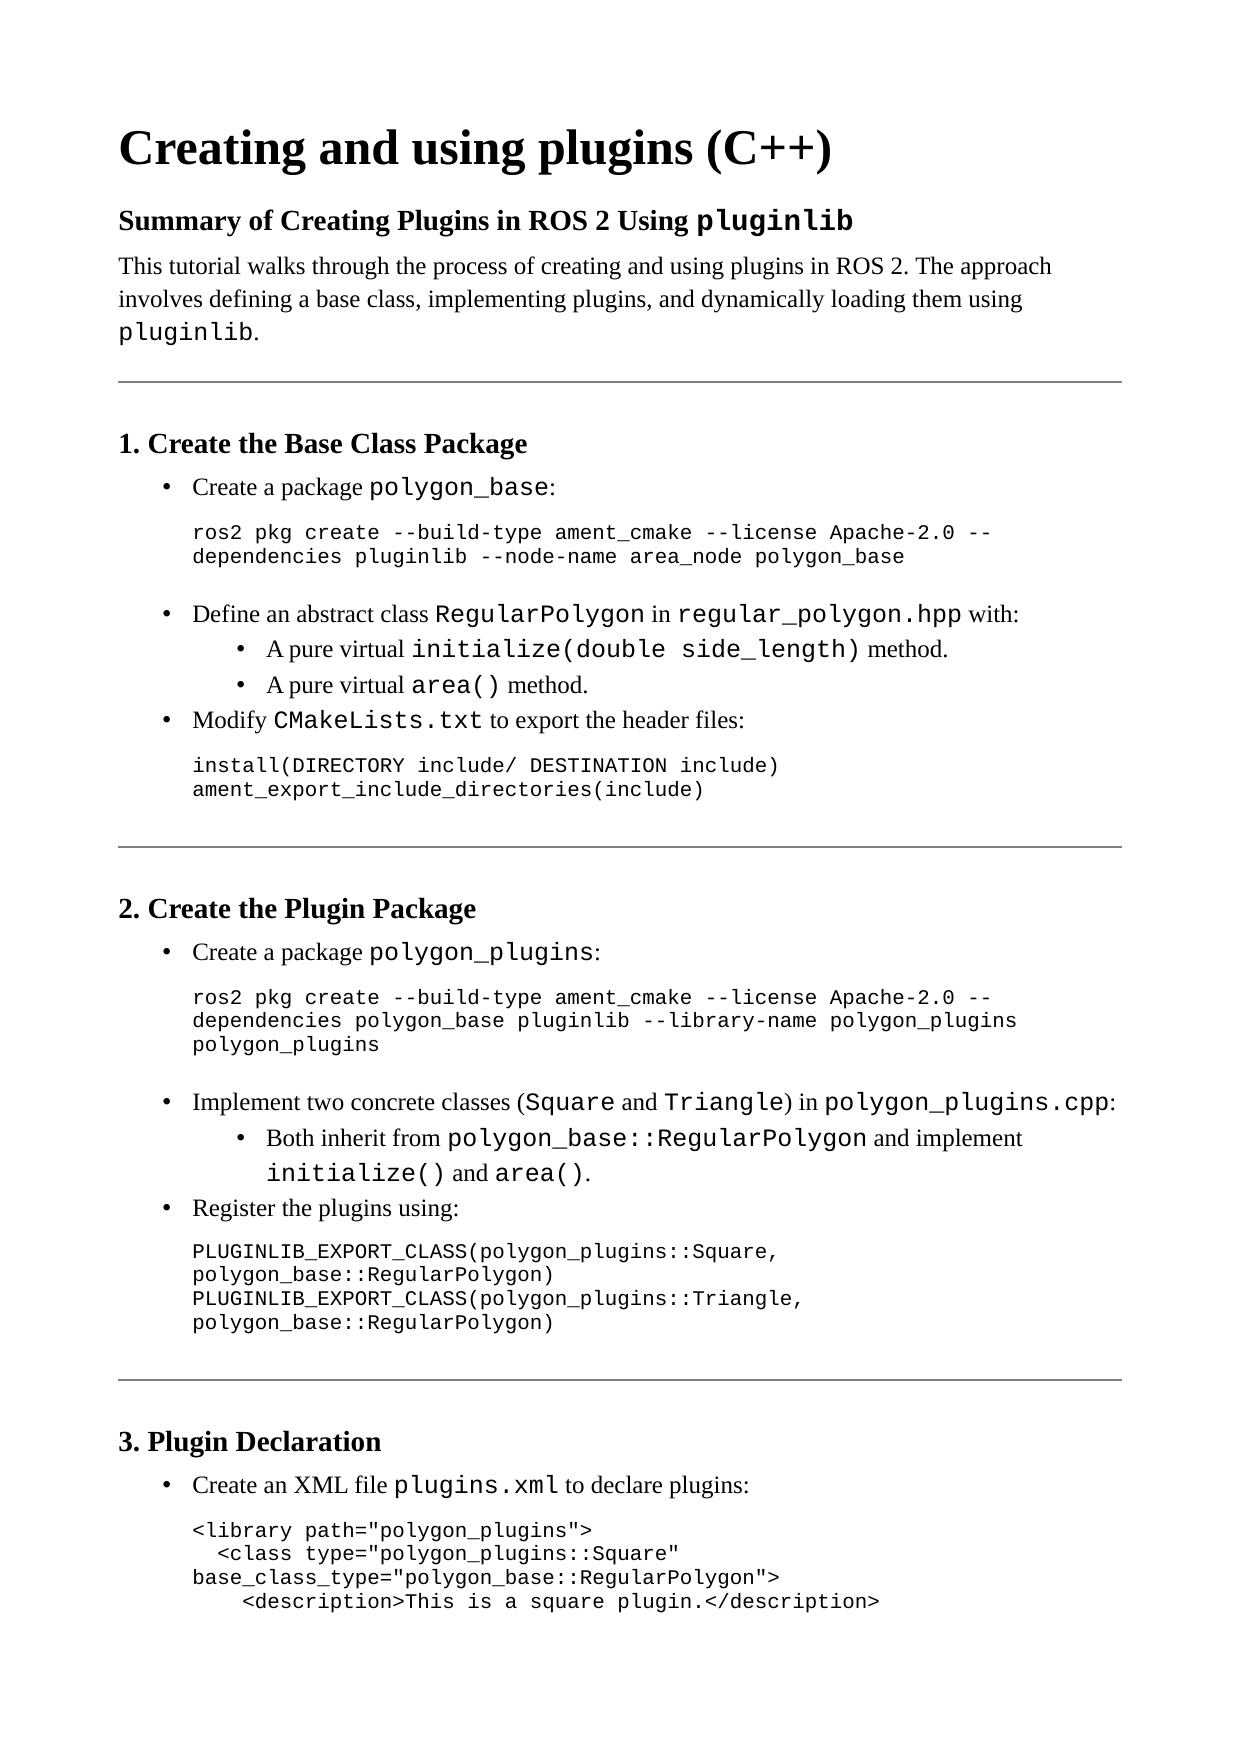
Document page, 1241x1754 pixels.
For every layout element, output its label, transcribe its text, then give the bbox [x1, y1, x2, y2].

list ros2 pkg create --build-type ament_cmake --license Apache-2.0 --dependencies polygon_base pluginlib --library-name polygon_plugins polygon_plugins [162, 987, 1122, 1058]
list Modify CMakeLists.txt to export the header files: [162, 705, 1122, 736]
list Create a package polygon_base: [162, 472, 1122, 503]
list Implement two concrete classes (Square and Triangle) in polygon_plugins.cpp: [162, 1087, 1122, 1118]
list PLUGINLIB_EXPORT_CLASS(polygon_plugins::Triangle, polygon_base::RegularPolygon) [162, 1288, 1122, 1335]
list install(DIRECTORY include/ DESTINATION include) [162, 755, 1122, 779]
list ament_export_include_directories(include) [162, 779, 1122, 802]
list Both inherit from polygon_base::RegularPolygon and implement initialize() and area(). [236, 1123, 1122, 1189]
list ros2 pkg create --build-type ament_cmake --license Apache-2.0 --dependencies pluginlib --node-name area_node polygon_base [162, 522, 1122, 569]
list <class type="polygon_plugins::Square" base_class_type="polygon_base::RegularPolygon"> [162, 1543, 1122, 1591]
list A pure virtual area() method. [236, 670, 1122, 701]
text This tutorial walks through the process of creating and using plugins in ROS 2. The approach involves defining a base class, implementing plugins, and dynamically loading them using pluginlib. [118, 251, 1122, 348]
subtitle Summary of Creating Plugins in ROS 2 Using pluginlib [118, 203, 1122, 239]
list <description>This is a square plugin.</description> [162, 1591, 1122, 1614]
list Register the plugins using: [162, 1193, 1122, 1222]
subtitle 2. Create the Plugin Package [118, 891, 1122, 924]
subtitle Creating and using plugins (C++) [118, 118, 1122, 176]
subtitle 1. Create the Base Class Package [118, 426, 1122, 460]
subtitle 3. Plugin Declaration [118, 1424, 1122, 1457]
list <library path="polygon_plugins"> [162, 1520, 1122, 1543]
list Create an XML file plugins.xml to declare plugins: [162, 1470, 1122, 1501]
list A pure virtual initialize(double side_length) method. [236, 634, 1122, 665]
list Define an abstract class RegularPolygon in regular_polygon.hpp with: [162, 599, 1122, 630]
list PLUGINLIB_EXPORT_CLASS(polygon_plugins::Square, polygon_base::RegularPolygon) [162, 1241, 1122, 1288]
list Create a package polygon_plugins: [162, 937, 1122, 968]
